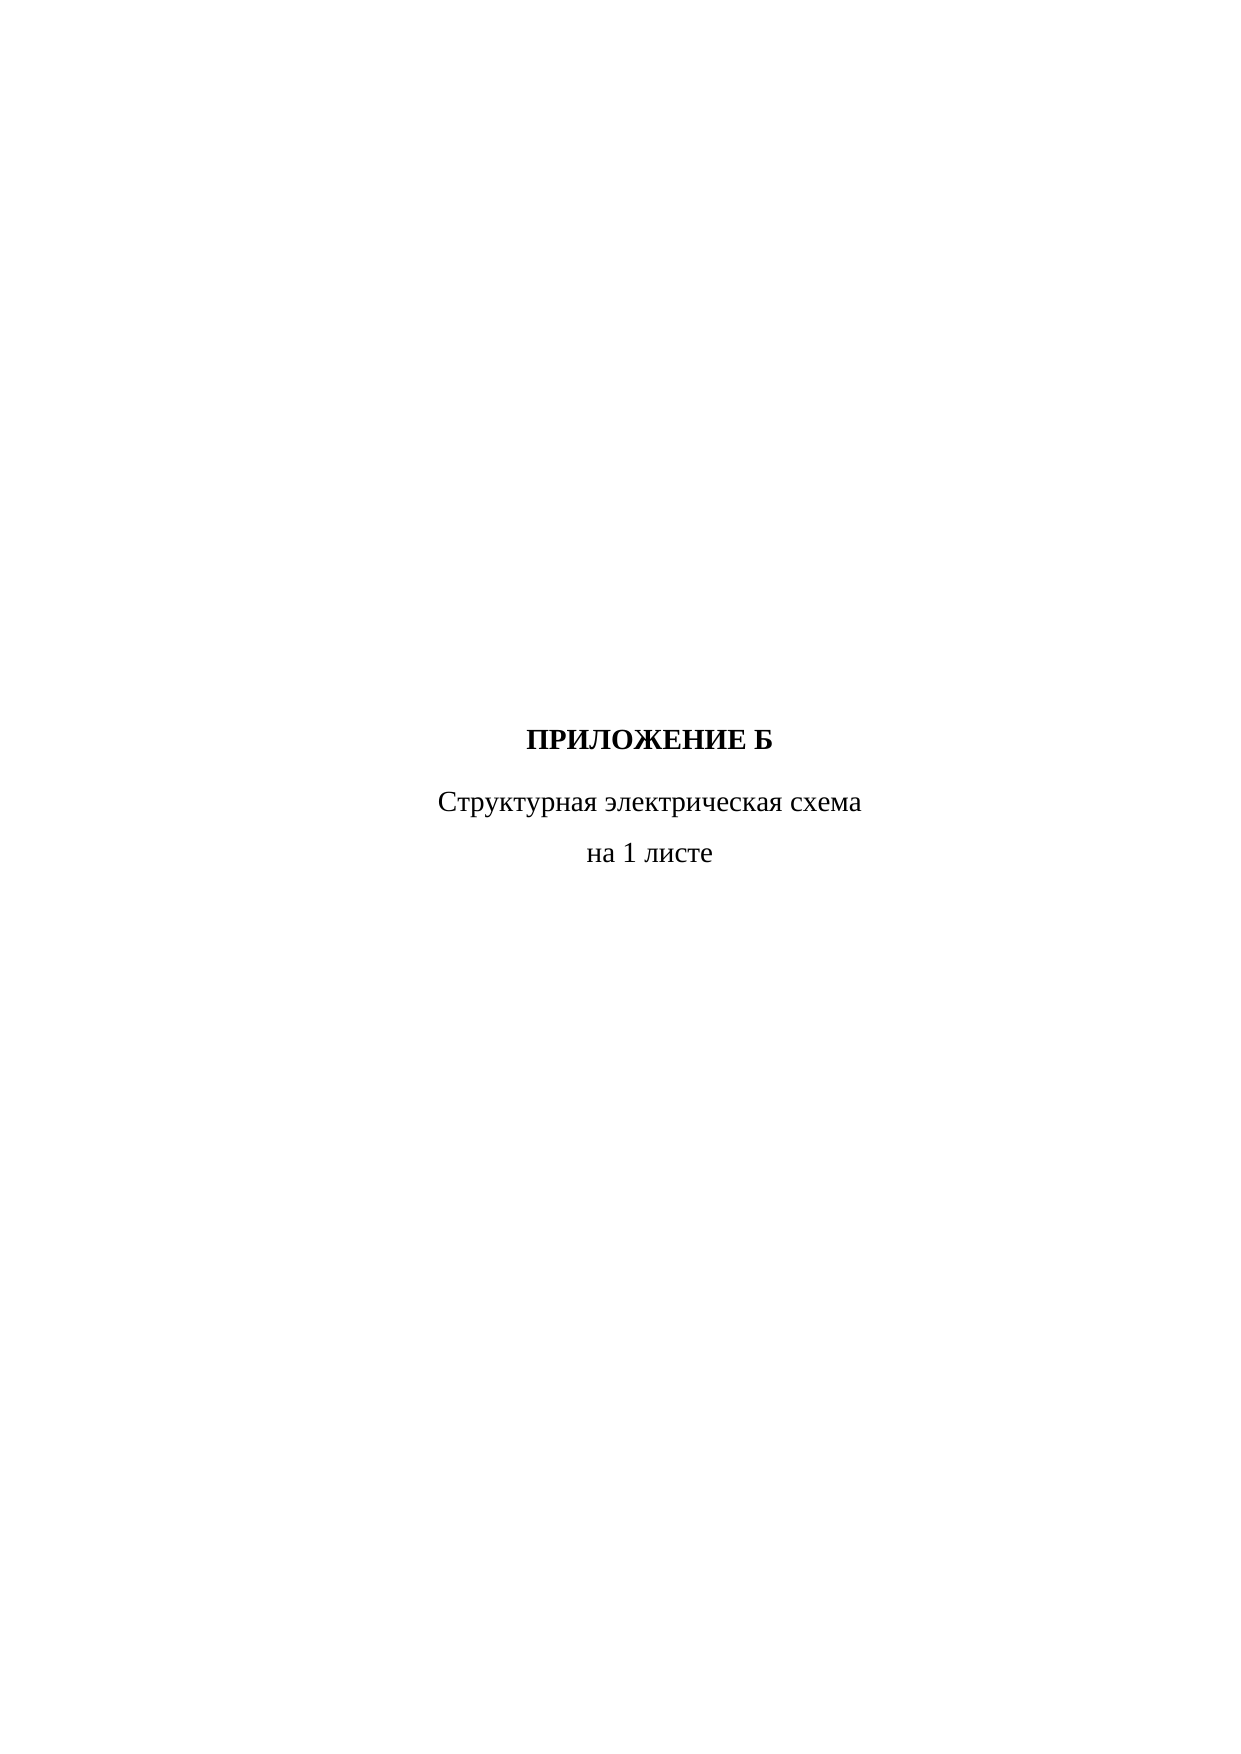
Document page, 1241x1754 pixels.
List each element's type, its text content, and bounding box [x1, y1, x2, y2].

text Структурная электрическая схема [148, 784, 1152, 818]
text на 1 листе [148, 835, 1152, 868]
subtitle ПРИЛОЖЕНИЕ Б [148, 722, 1152, 755]
